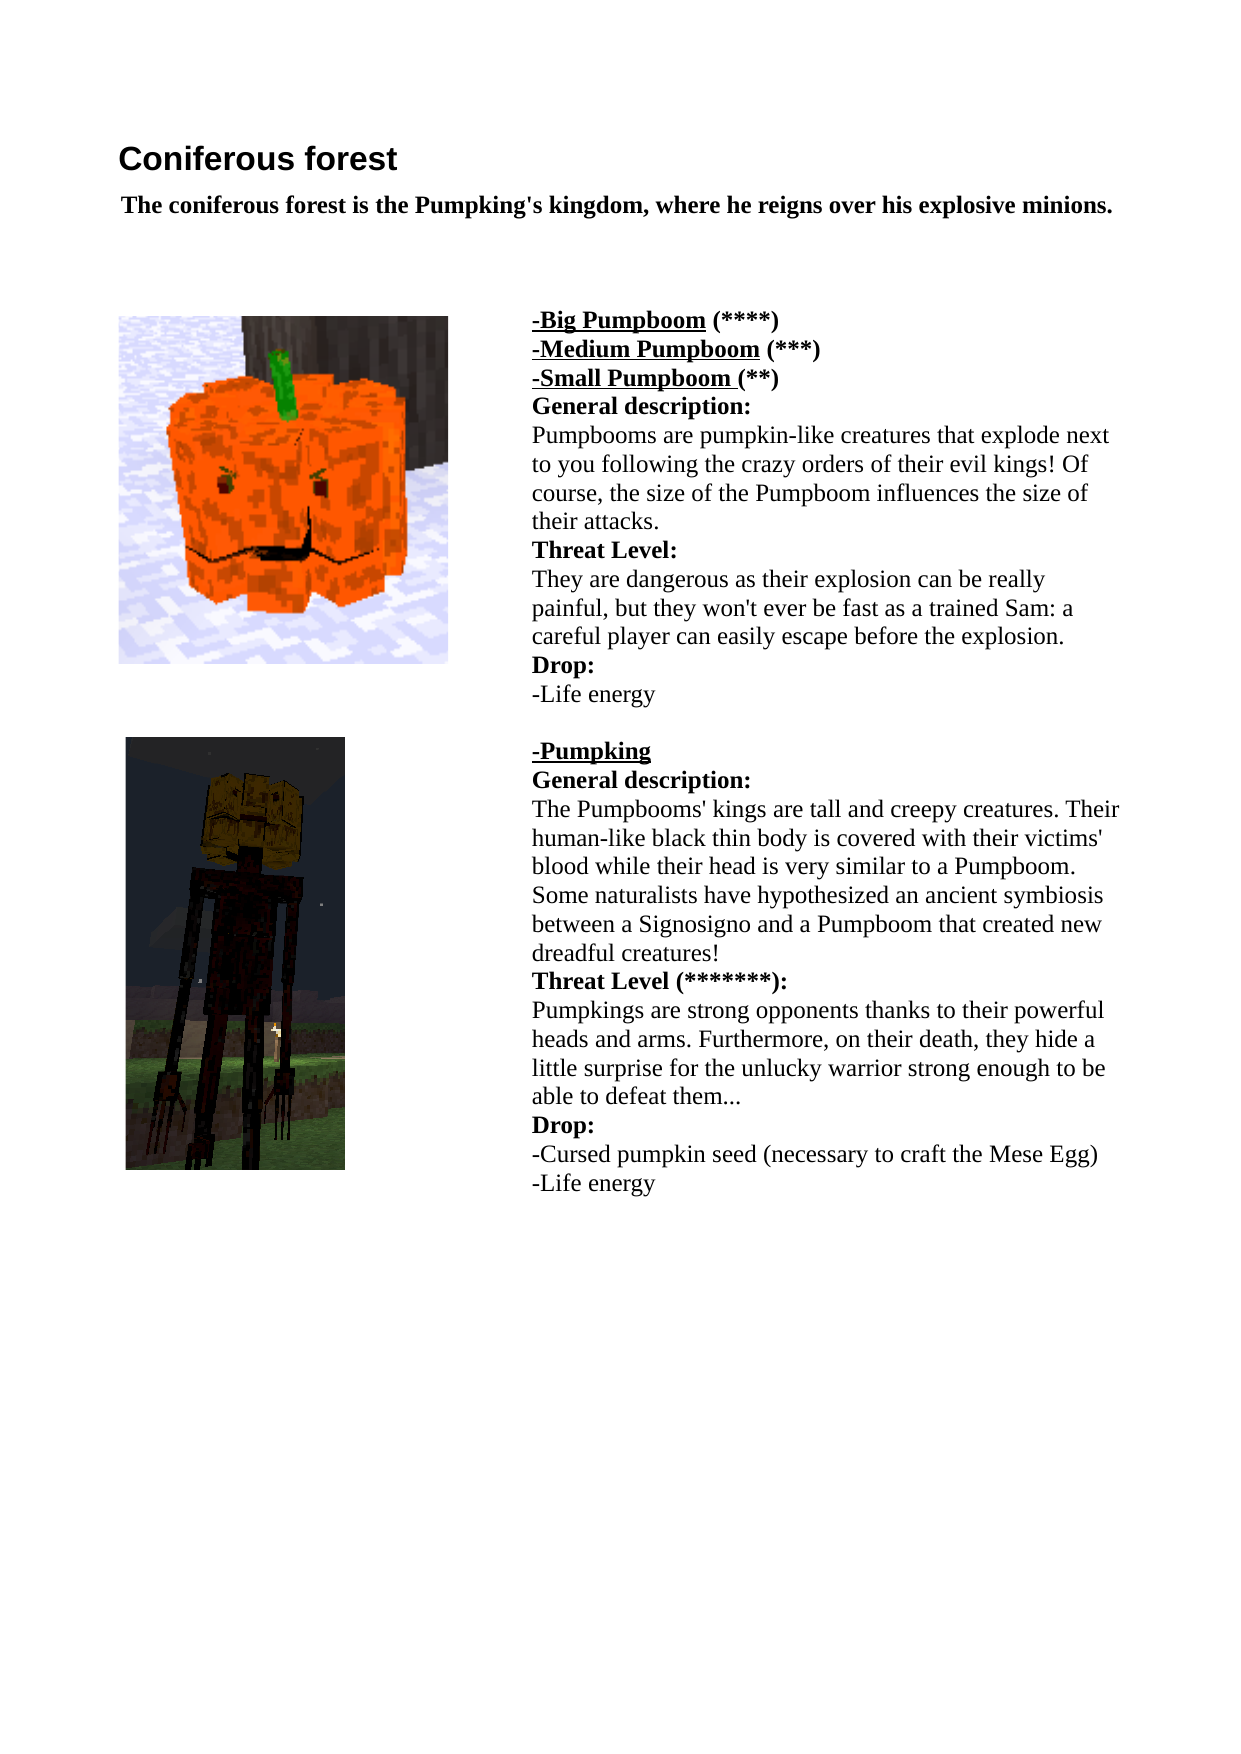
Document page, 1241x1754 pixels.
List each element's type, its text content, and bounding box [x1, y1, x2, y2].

text -Life energy [532, 1168, 1122, 1196]
text The Pumpbooms' kings are tall and creepy creatures. Their human-like black thin body is covered with their victims' blood while their head is very similar to a Pumpboom. Some naturalists have hypothesized an ancient symbiosis between a Signosigno and a Pumpboom that created new dreadful creatures! [532, 794, 1122, 966]
picture [125, 737, 345, 1170]
text Threat Level (*******): [532, 966, 1122, 995]
text Drop: [532, 650, 1122, 679]
text General description: [532, 391, 1122, 420]
text -Big Pumpboom (****) [532, 305, 1122, 334]
subtitle Coniferous forest [118, 139, 1122, 178]
text -Pumpking [532, 736, 1122, 765]
text Threat Level: [532, 535, 1122, 564]
text The coniferous forest is the Pumpking's kingdom, where he reigns over his explosive minions. [118, 190, 1122, 219]
text Pumpbooms are pumpkin-like creatures that explode next to you following the crazy orders of their evil kings! Of course, the size of the Pumpboom influences the size of their attacks. [532, 420, 1122, 535]
picture [118, 316, 449, 664]
text They are dangerous as their explosion can be really painful, but they won't ever be fast as a trained Sam: a careful player can easily escape before the explosion. [532, 564, 1122, 650]
text Pumpkings are strong opponents thanks to their powerful heads and arms. Furthermore, on their death, they hide a little surprise for the unlucky warrior strong enough to be able to defeat them... [532, 995, 1122, 1110]
text -Medium Pumpboom (***) [532, 334, 1122, 363]
text -Small Pumpboom (**) [532, 363, 1122, 391]
text General description: [532, 765, 1122, 794]
text Drop: [532, 1110, 1122, 1139]
text -Life energy [532, 679, 1122, 708]
text -Cursed pumpkin seed (necessary to craft the Mese Egg) [532, 1139, 1122, 1168]
